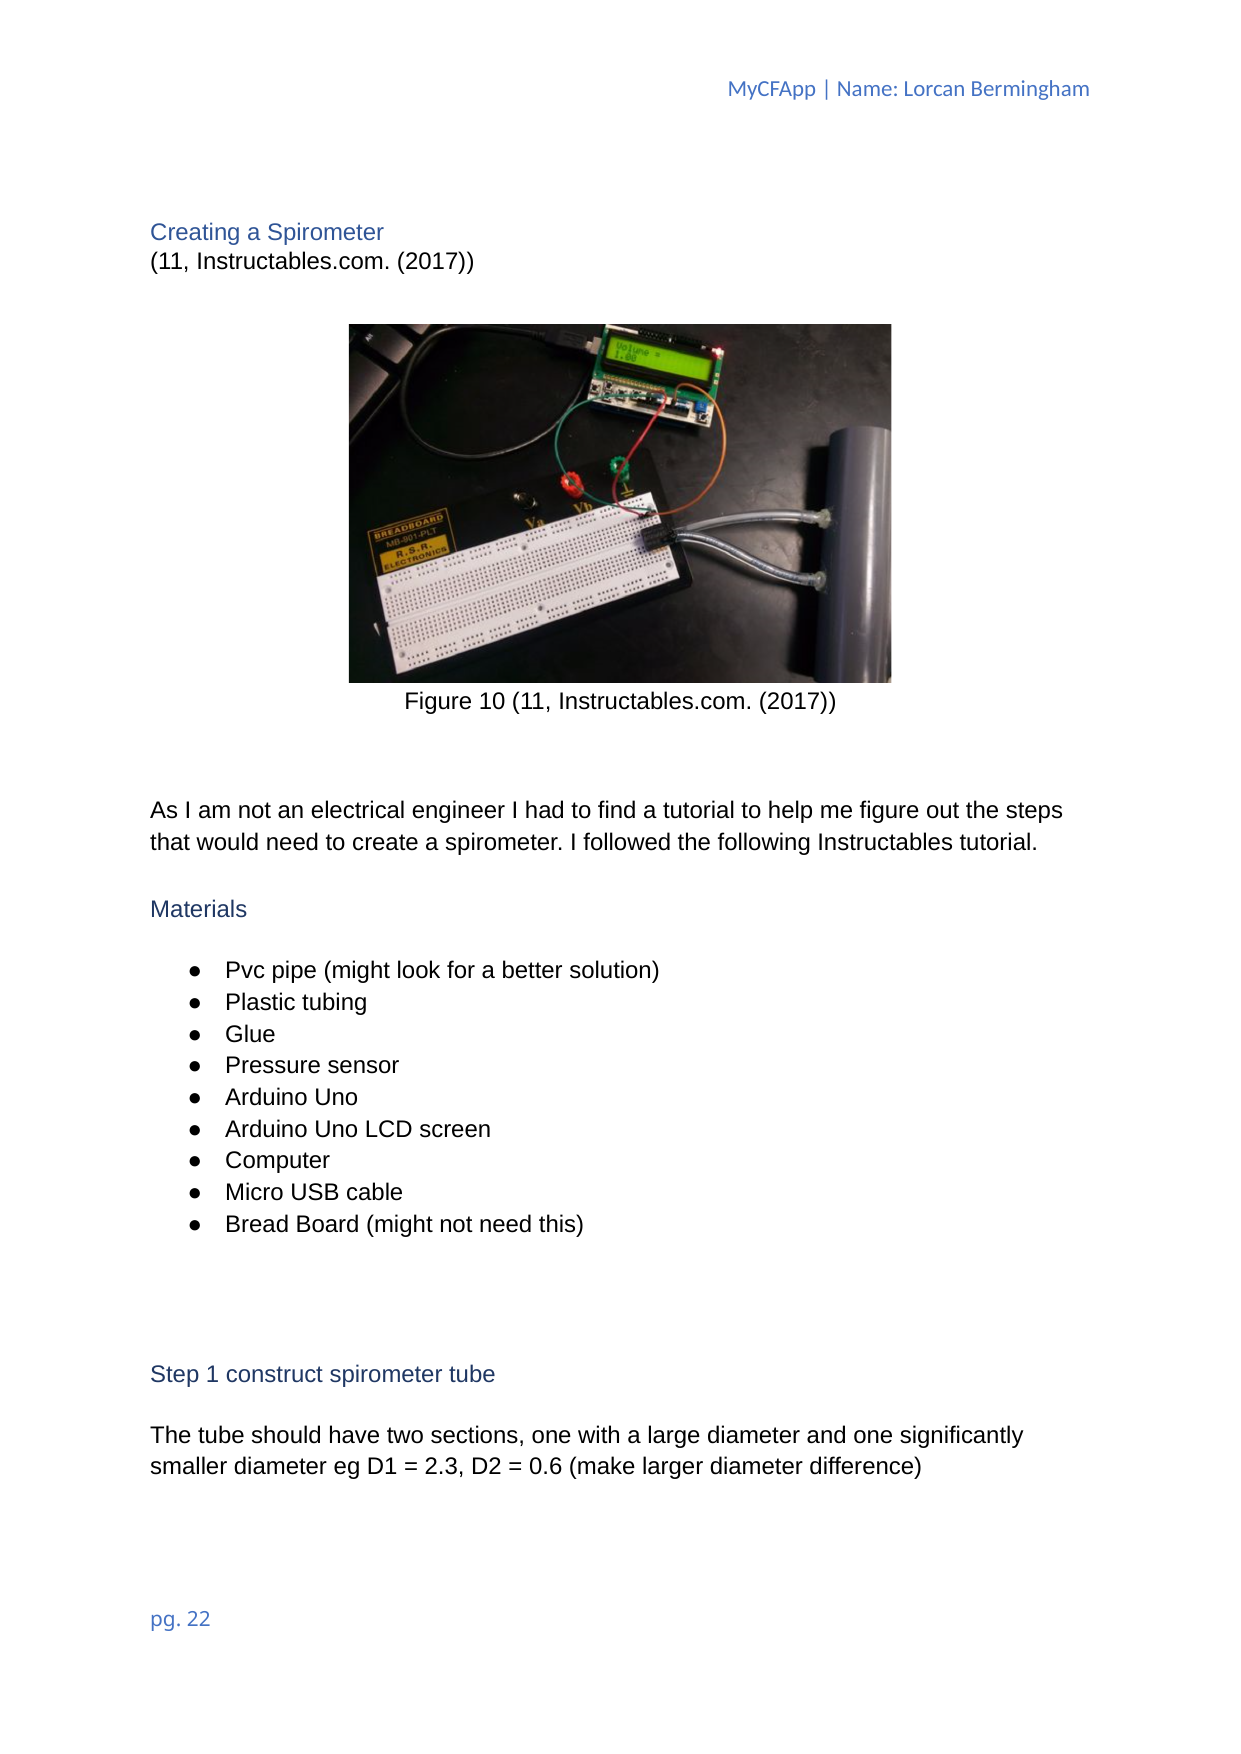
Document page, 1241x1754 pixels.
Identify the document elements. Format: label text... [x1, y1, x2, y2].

list Plastic tubing [187, 988, 1090, 1016]
list Computer [187, 1146, 1090, 1174]
text The tube should have two sections, one with a large diameter and one significantly smaller diameter eg D1 = 2.3, D2 = 0.6 (make larger diameter difference) [150, 1421, 1090, 1480]
list Arduino Uno [187, 1083, 1090, 1111]
list Bread Board (might not need this) [187, 1210, 1090, 1237]
list Arduino Uno LCD screen [187, 1115, 1090, 1142]
text Figure 10 (11, Instructables.com. (2017)) [150, 687, 1090, 714]
text As I am not an electrical engineer I had to find a tutorial to help me figure out the steps that would need to create a spirometer. I followed the following Instructables tutorial. [150, 796, 1090, 855]
subtitle Step 1 construct spirometer tube [150, 1359, 1090, 1387]
list Pressure sensor [187, 1051, 1090, 1079]
subtitle Creating a Spirometer [150, 217, 1090, 245]
list Glue [187, 1020, 1090, 1047]
text (11, Instructables.com. (2017)) [150, 247, 1090, 274]
list Pvc pipe (might look for a better solution) [187, 956, 1090, 984]
subtitle Materials [150, 895, 1090, 923]
list Micro USB cable [187, 1178, 1090, 1206]
